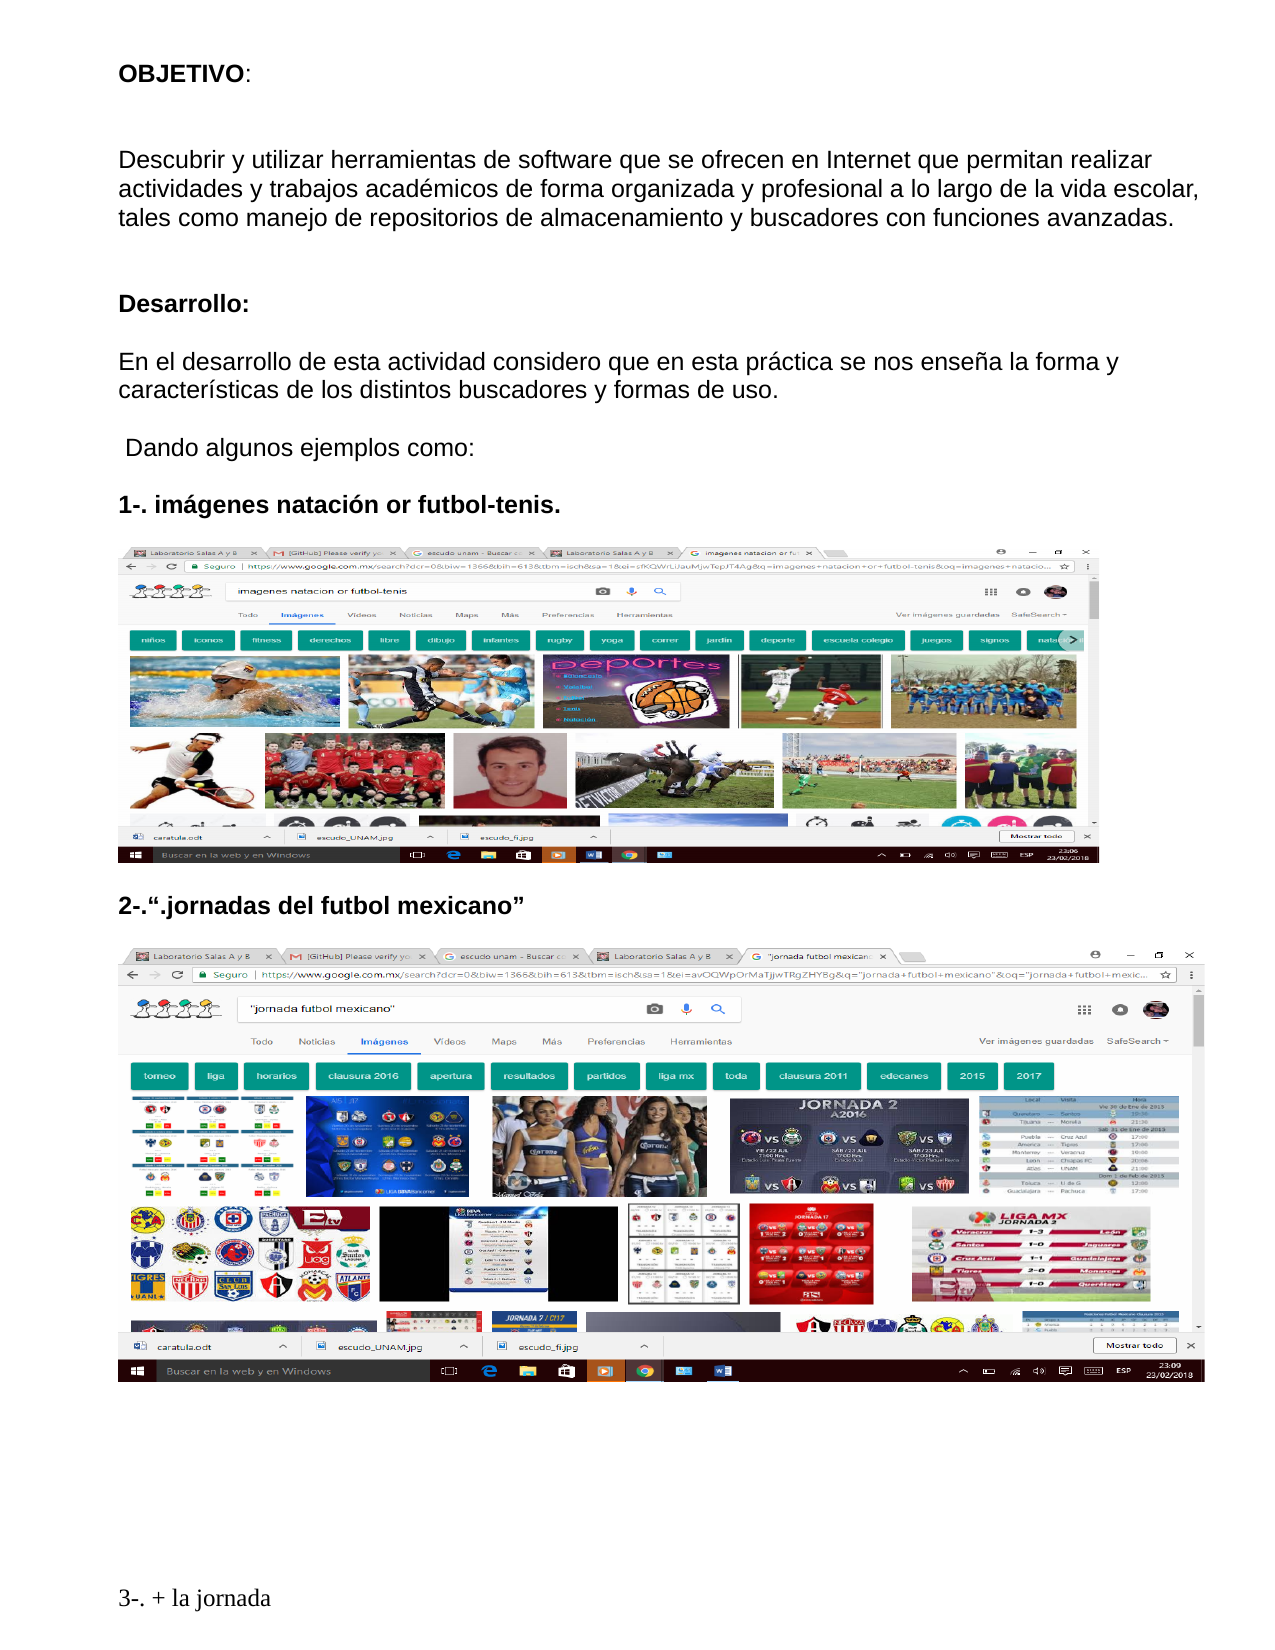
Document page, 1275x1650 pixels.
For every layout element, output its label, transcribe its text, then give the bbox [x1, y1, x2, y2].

text En el desarrollo de esta actividad considero que en esta práctica se nos enseña la forma y características de los distintos buscadores y formas de uso. [118, 347, 1205, 404]
text 3-. + la jornada [118, 1583, 1205, 1611]
text 1-. imágenes natación or futbol-tenis. [118, 490, 1205, 519]
text Desarrollo: [118, 289, 1205, 318]
text Dando algunos ejemplos como: [118, 433, 1205, 462]
text OBJETIVO: [118, 59, 1205, 88]
text 2-.“.jornadas del futbol mexicano” [118, 891, 1205, 920]
text Descubrir y utilizar herramientas de software que se ofrecen en Internet que permitan realizar actividades y trabajos académicos de forma organizada y profesional a lo largo de la vida escolar, tales como manejo de repositorios de almacenamiento y buscadores con funciones avanzadas. [118, 145, 1205, 232]
